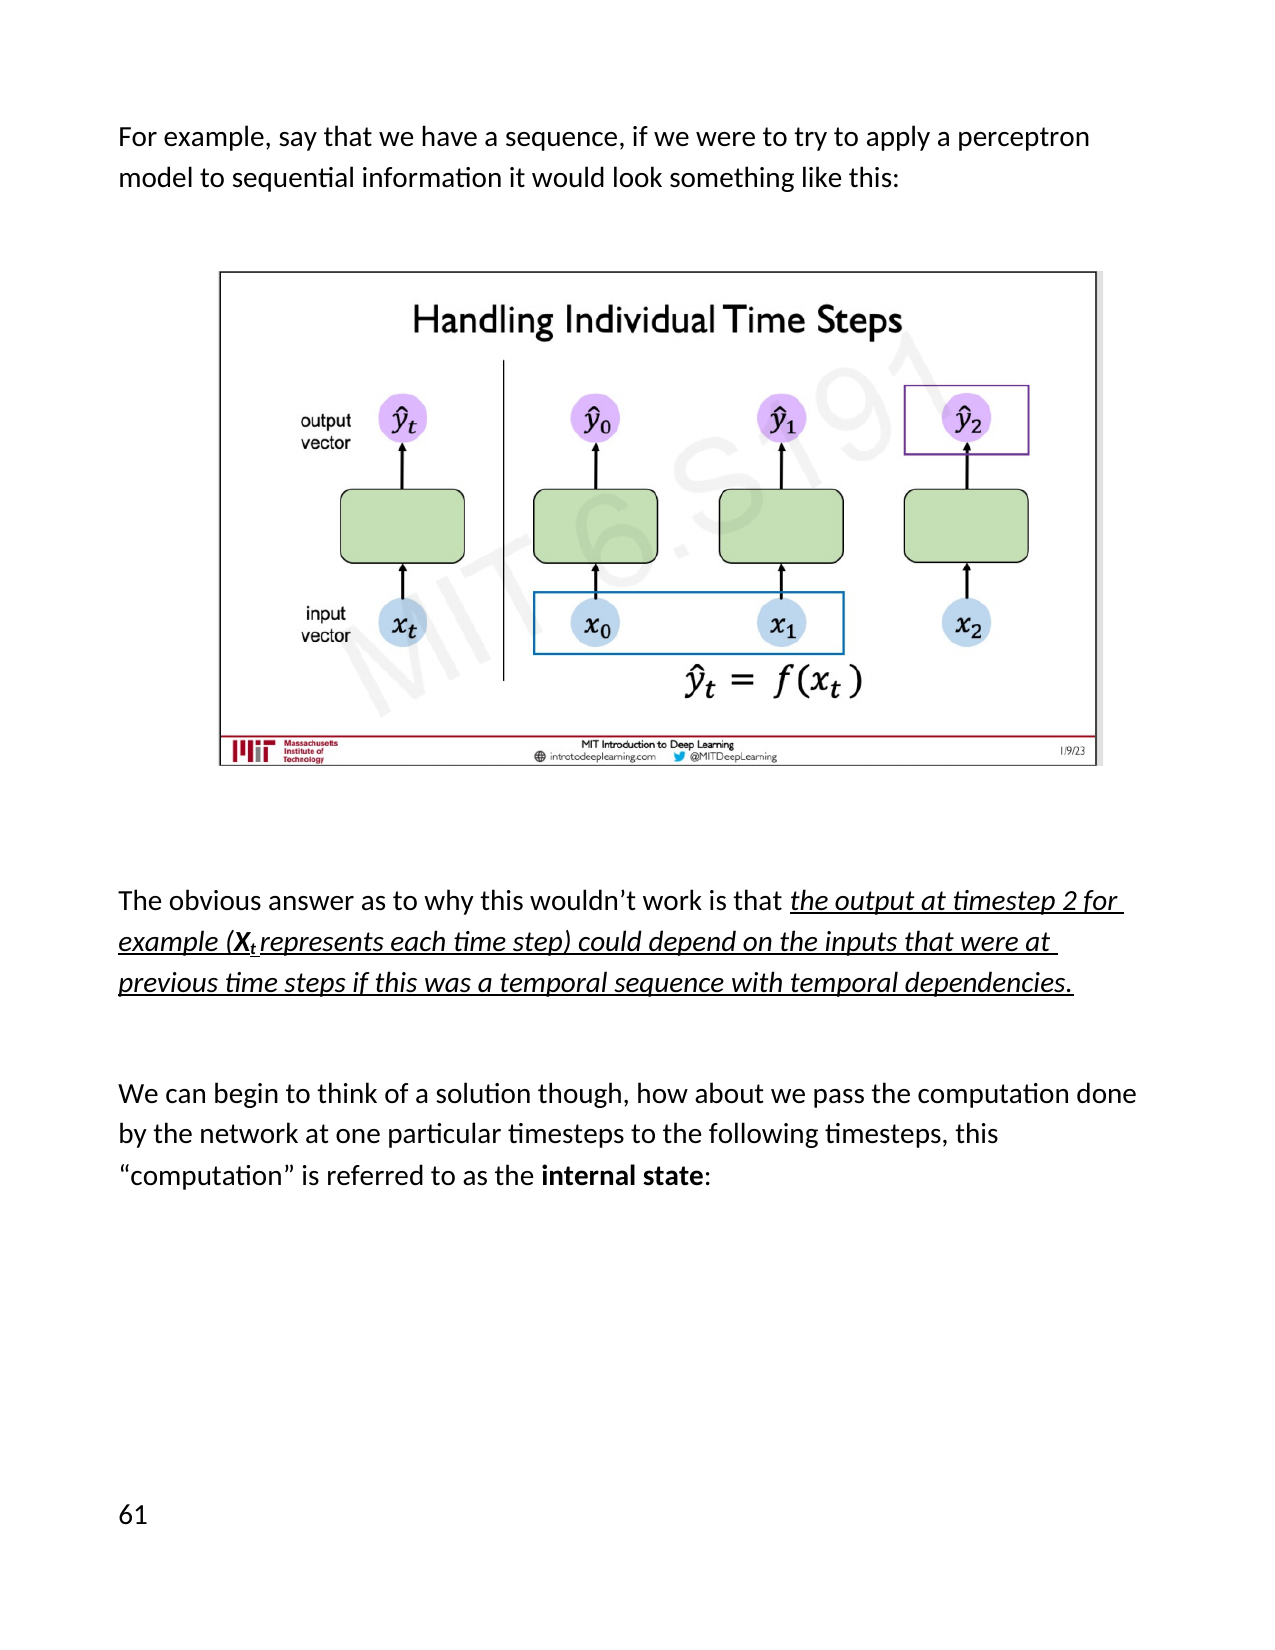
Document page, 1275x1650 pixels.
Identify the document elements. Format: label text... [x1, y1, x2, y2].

text The obvious answer as to why this wouldn’t work is that the output at timestep 2 for example (Xt represents each time step) could depend on the inputs that were at previous time steps if this was a temporal sequence with temporal dependencies. [118, 882, 1157, 999]
text We can begin to think of a solution though, how about we pass the computation done by the network at one particular timesteps to the following timesteps, this “computation” is referred to as the internal state: [118, 1075, 1157, 1192]
picture [217, 271, 1104, 766]
text For example, say that we have a sequence, if we were to try to apply a perceptron model to sequential information it would look something like this: [118, 118, 1157, 195]
